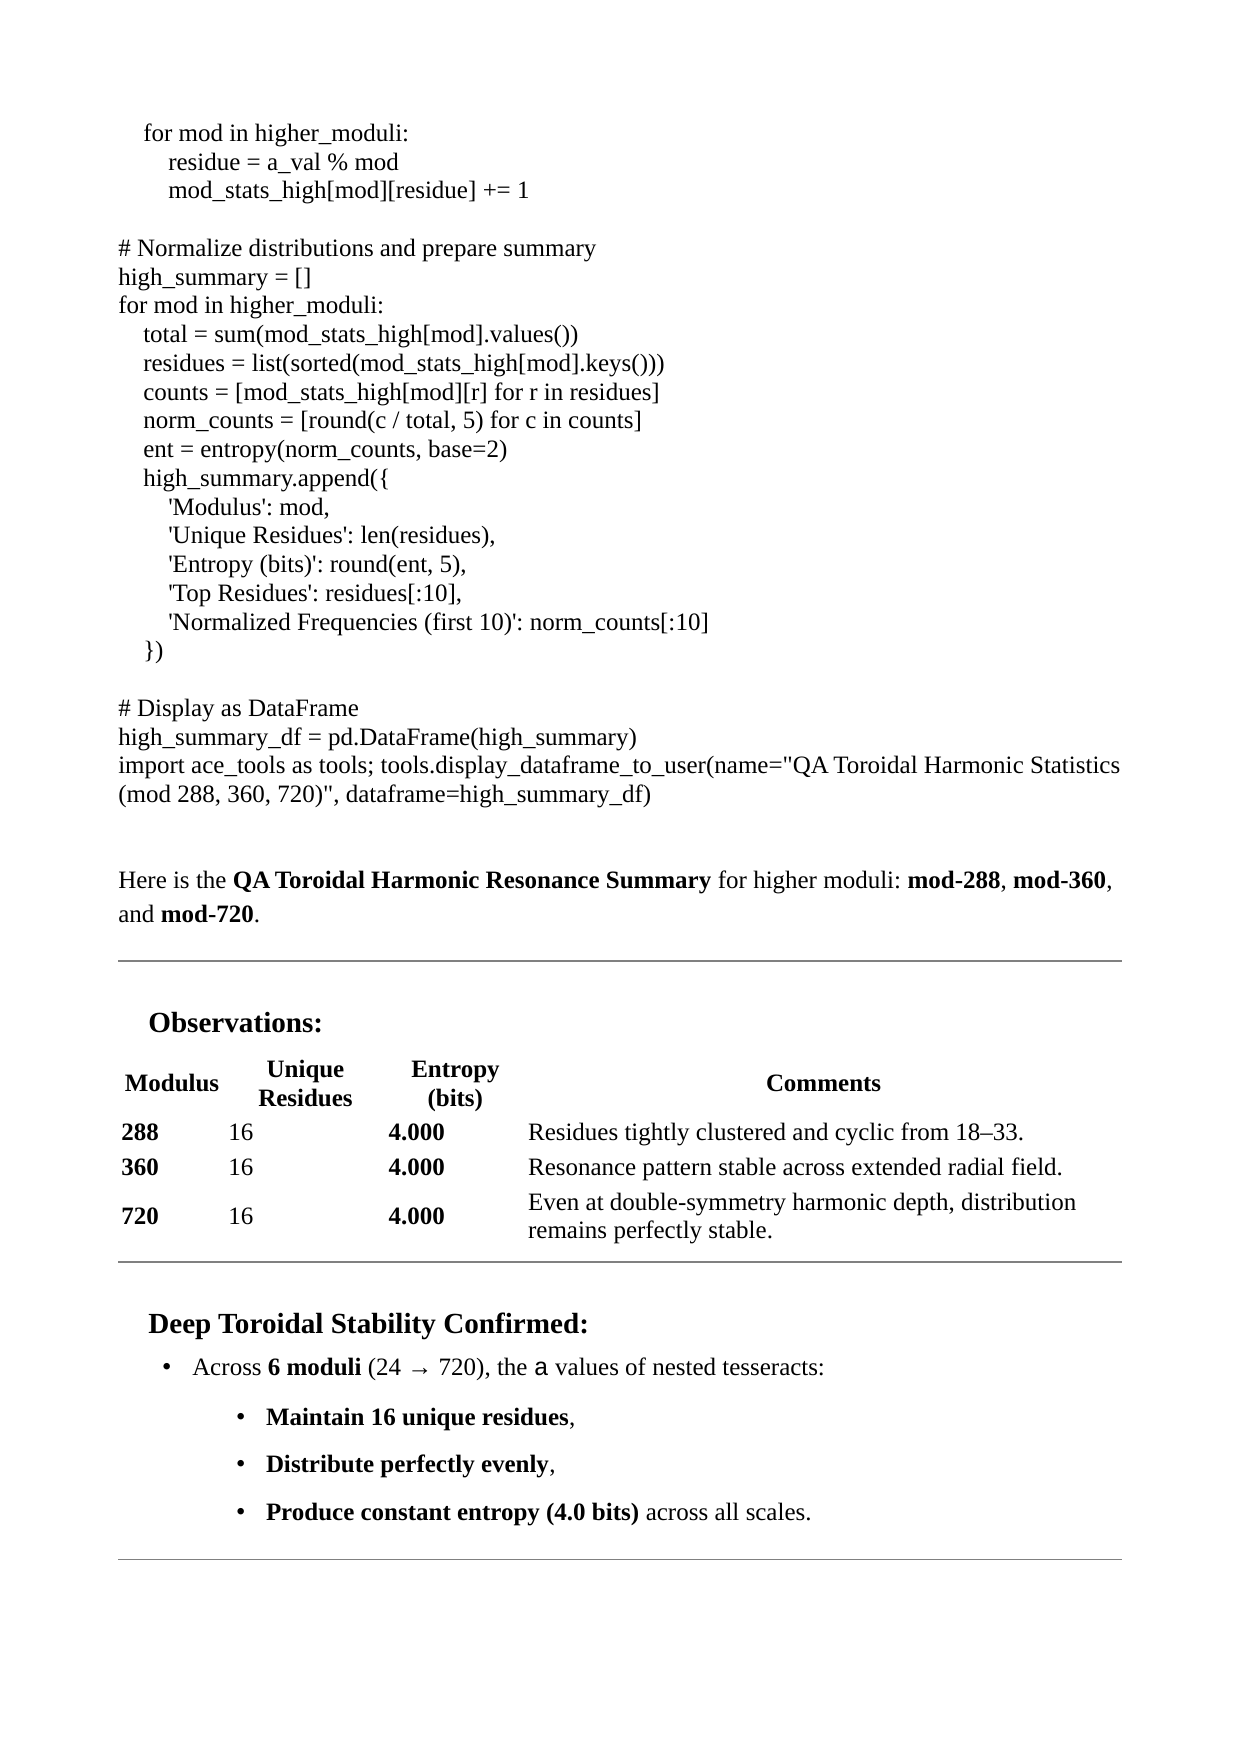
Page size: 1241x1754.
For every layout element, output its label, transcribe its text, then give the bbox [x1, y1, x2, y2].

table_cell 4.000 [385, 1115, 525, 1149]
table_header Entropy (bits) [385, 1051, 525, 1114]
list Distribute perfectly evenly, [236, 1449, 1122, 1478]
subtitle 🧠 Observations: [118, 1005, 1122, 1039]
table_header Unique Residues [225, 1051, 385, 1114]
text Here is the QA Toroidal Harmonic Resonance Summary for higher moduli: mod-288, mod-360, and mod-720. [118, 866, 1122, 927]
text ent = entropy(norm_counts, base=2) [118, 434, 1122, 463]
text import ace_tools as tools; tools.display_dataframe_to_user(name="QA Toroidal Harmonic Statistics (mod 288, 360, 720)", dataframe=high_summary_df) [118, 751, 1122, 808]
subtitle 📐 Deep Toroidal Stability Confirmed: [118, 1306, 1122, 1339]
table_cell Resonance pattern stable across extended radial field. [525, 1149, 1122, 1184]
text # Display as DataFrame [118, 693, 1122, 722]
text # Normalize distributions and prepare summary [118, 233, 1122, 262]
text for mod in higher_moduli: [118, 291, 1122, 319]
text mod_stats_high[mod][residue] += 1 [118, 176, 1122, 204]
text residue = a_val % mod [118, 147, 1122, 176]
list Across 6 moduli (24 → 720), the a values of nested tesseracts: [162, 1352, 1122, 1383]
table_cell 16 [225, 1184, 385, 1247]
text high_summary_df = pd.DataFrame(high_summary) [118, 722, 1122, 751]
text }) [118, 636, 1122, 664]
text residues = list(sorted(mod_stats_high[mod].keys())) [118, 348, 1122, 377]
table_cell 720 [118, 1184, 225, 1247]
table_cell 4.000 [385, 1184, 525, 1247]
text counts = [mod_stats_high[mod][r] for r in residues] [118, 377, 1122, 406]
list Produce constant entropy (4.0 bits) across all scales. [236, 1497, 1122, 1526]
table_cell Even at double-symmetry harmonic depth, distribution remains perfectly stable. [525, 1184, 1122, 1247]
text 'Entropy (bits)': round(ent, 5), [118, 549, 1122, 578]
table_cell 16 [225, 1115, 385, 1149]
text for mod in higher_moduli: [118, 118, 1122, 147]
text norm_counts = [round(c / total, 5) for c in counts] [118, 406, 1122, 434]
text high_summary.append({ [118, 463, 1122, 492]
text total = sum(mod_stats_high[mod].values()) [118, 319, 1122, 348]
text high_summary = [] [118, 262, 1122, 291]
table_header Comments [525, 1051, 1122, 1114]
text 'Normalized Frequencies (first 10)': norm_counts[:10] [118, 607, 1122, 636]
table_cell 288 [118, 1115, 225, 1149]
table_cell 4.000 [385, 1149, 525, 1184]
text 'Unique Residues': len(residues), [118, 521, 1122, 549]
list Maintain 16 unique residues, [236, 1402, 1122, 1431]
text 'Top Residues': residues[:10], [118, 578, 1122, 607]
table_cell 360 [118, 1149, 225, 1184]
table_header Modulus [118, 1051, 225, 1114]
table_cell Residues tightly clustered and cyclic from 18–33. [525, 1115, 1122, 1149]
text 'Modulus': mod, [118, 492, 1122, 521]
table_cell 16 [225, 1149, 385, 1184]
